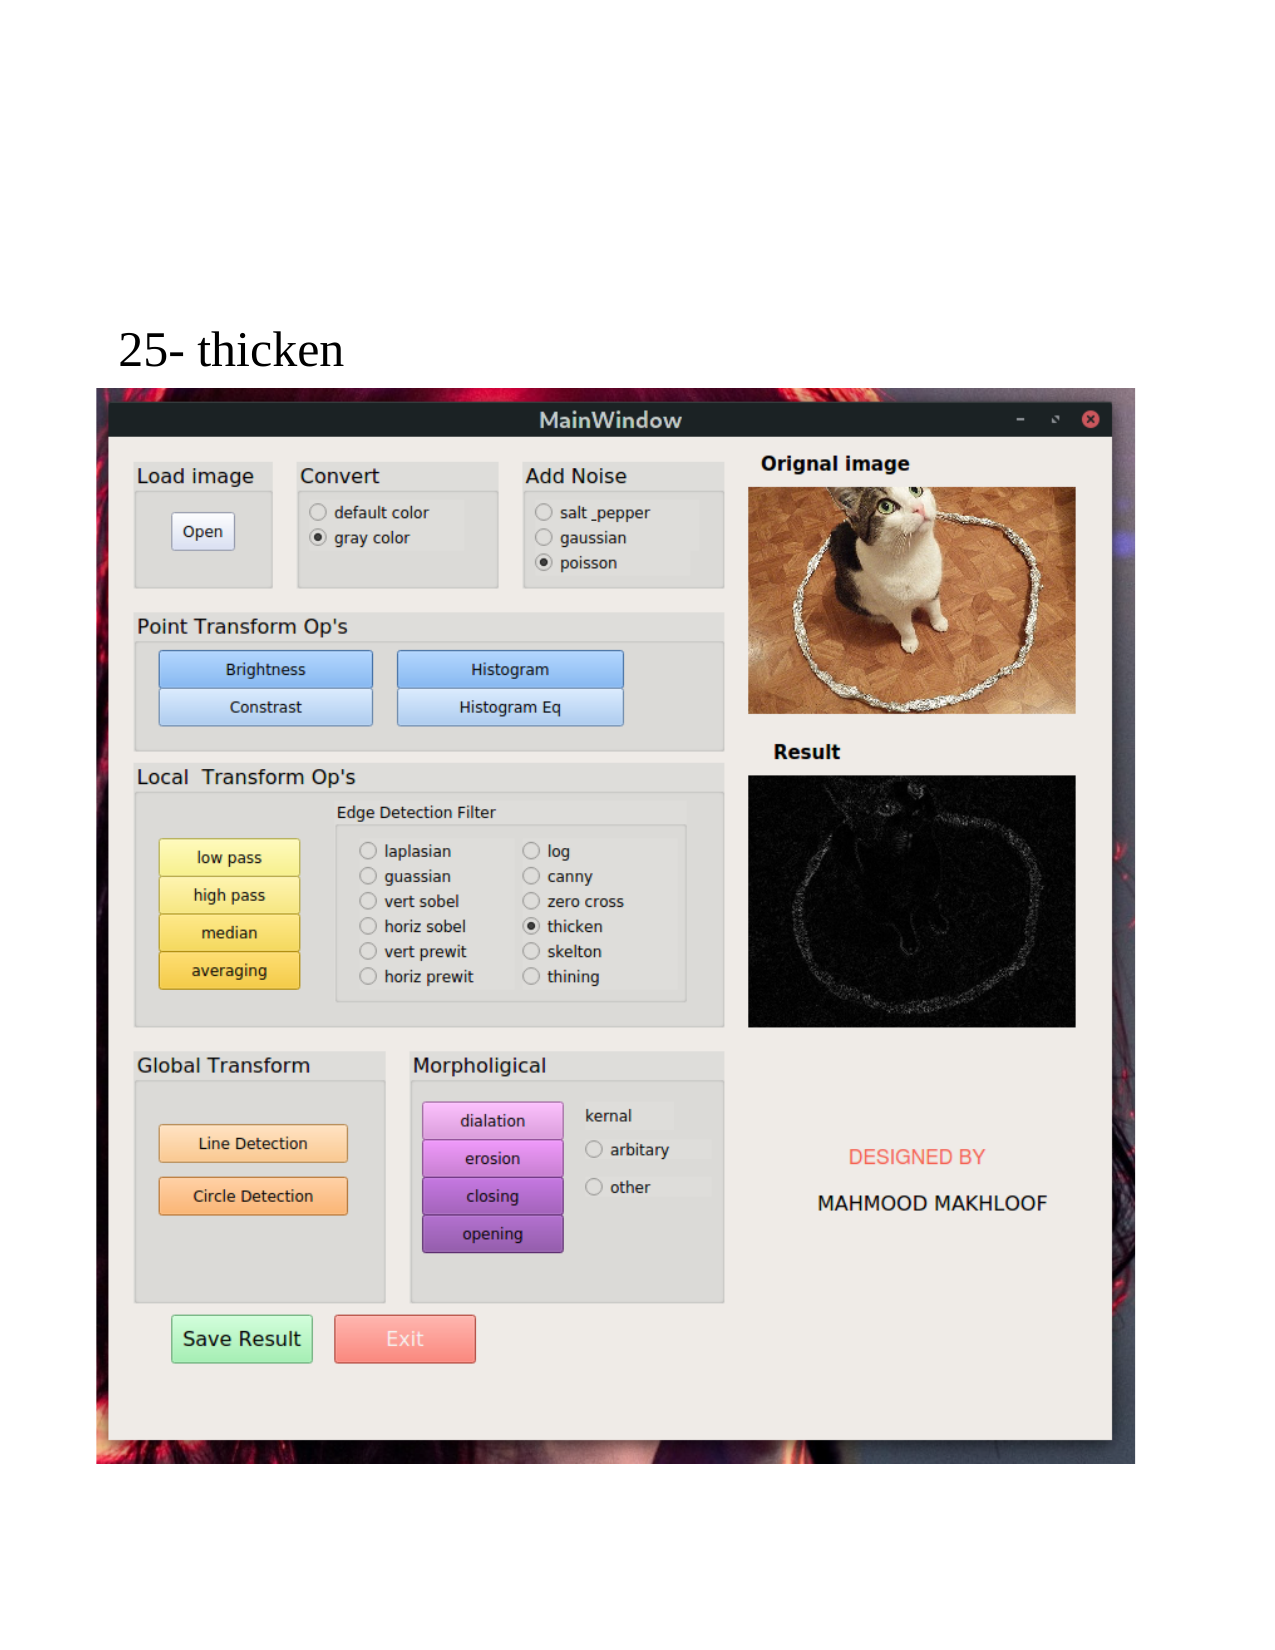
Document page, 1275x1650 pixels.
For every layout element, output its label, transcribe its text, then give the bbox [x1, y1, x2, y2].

text 25- thicken [118, 319, 1157, 377]
picture [96, 388, 1136, 1464]
